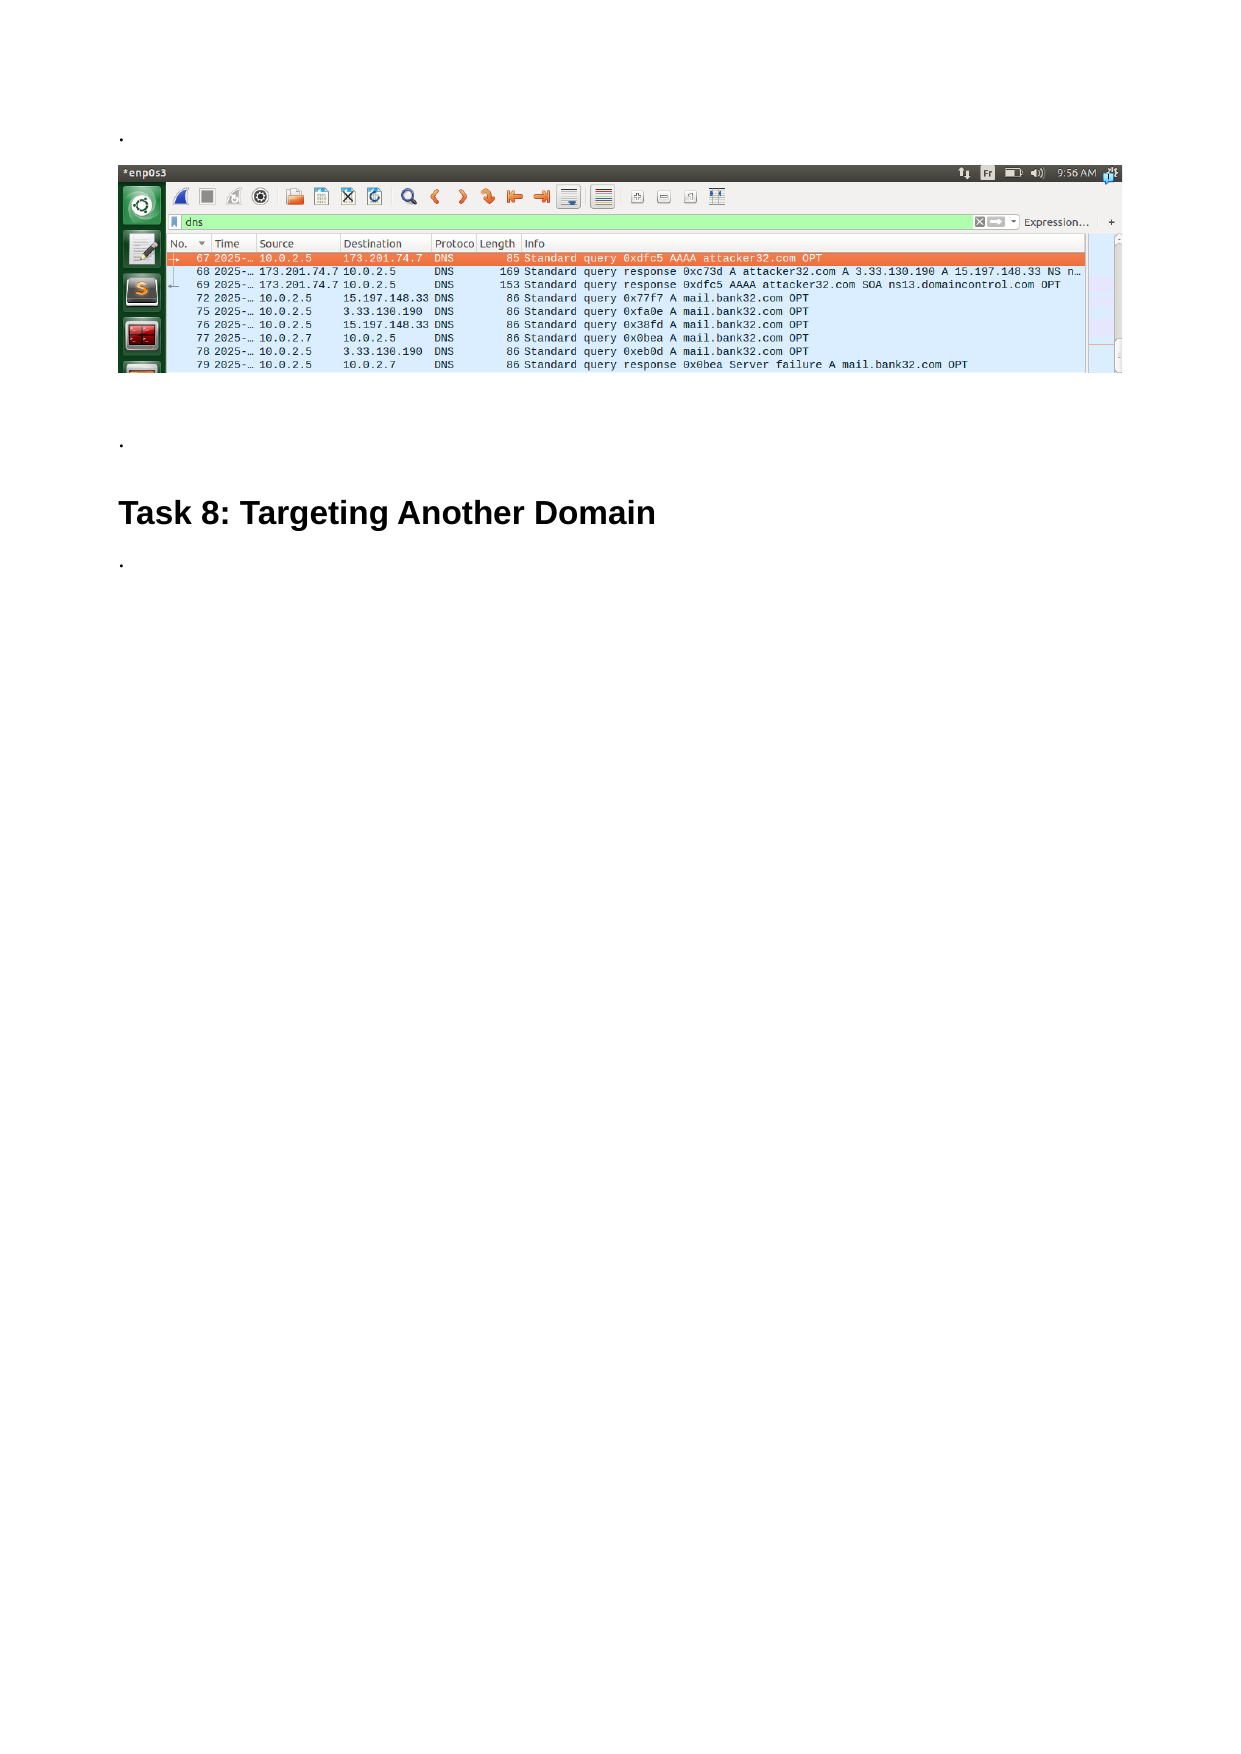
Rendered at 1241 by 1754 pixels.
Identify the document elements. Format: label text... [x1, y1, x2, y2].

text . [118, 424, 1122, 453]
subtitle Task 8: Targeting Another Domain [118, 493, 1122, 531]
text . [118, 118, 1122, 147]
text . [118, 544, 1122, 572]
picture [118, 165, 1123, 373]
